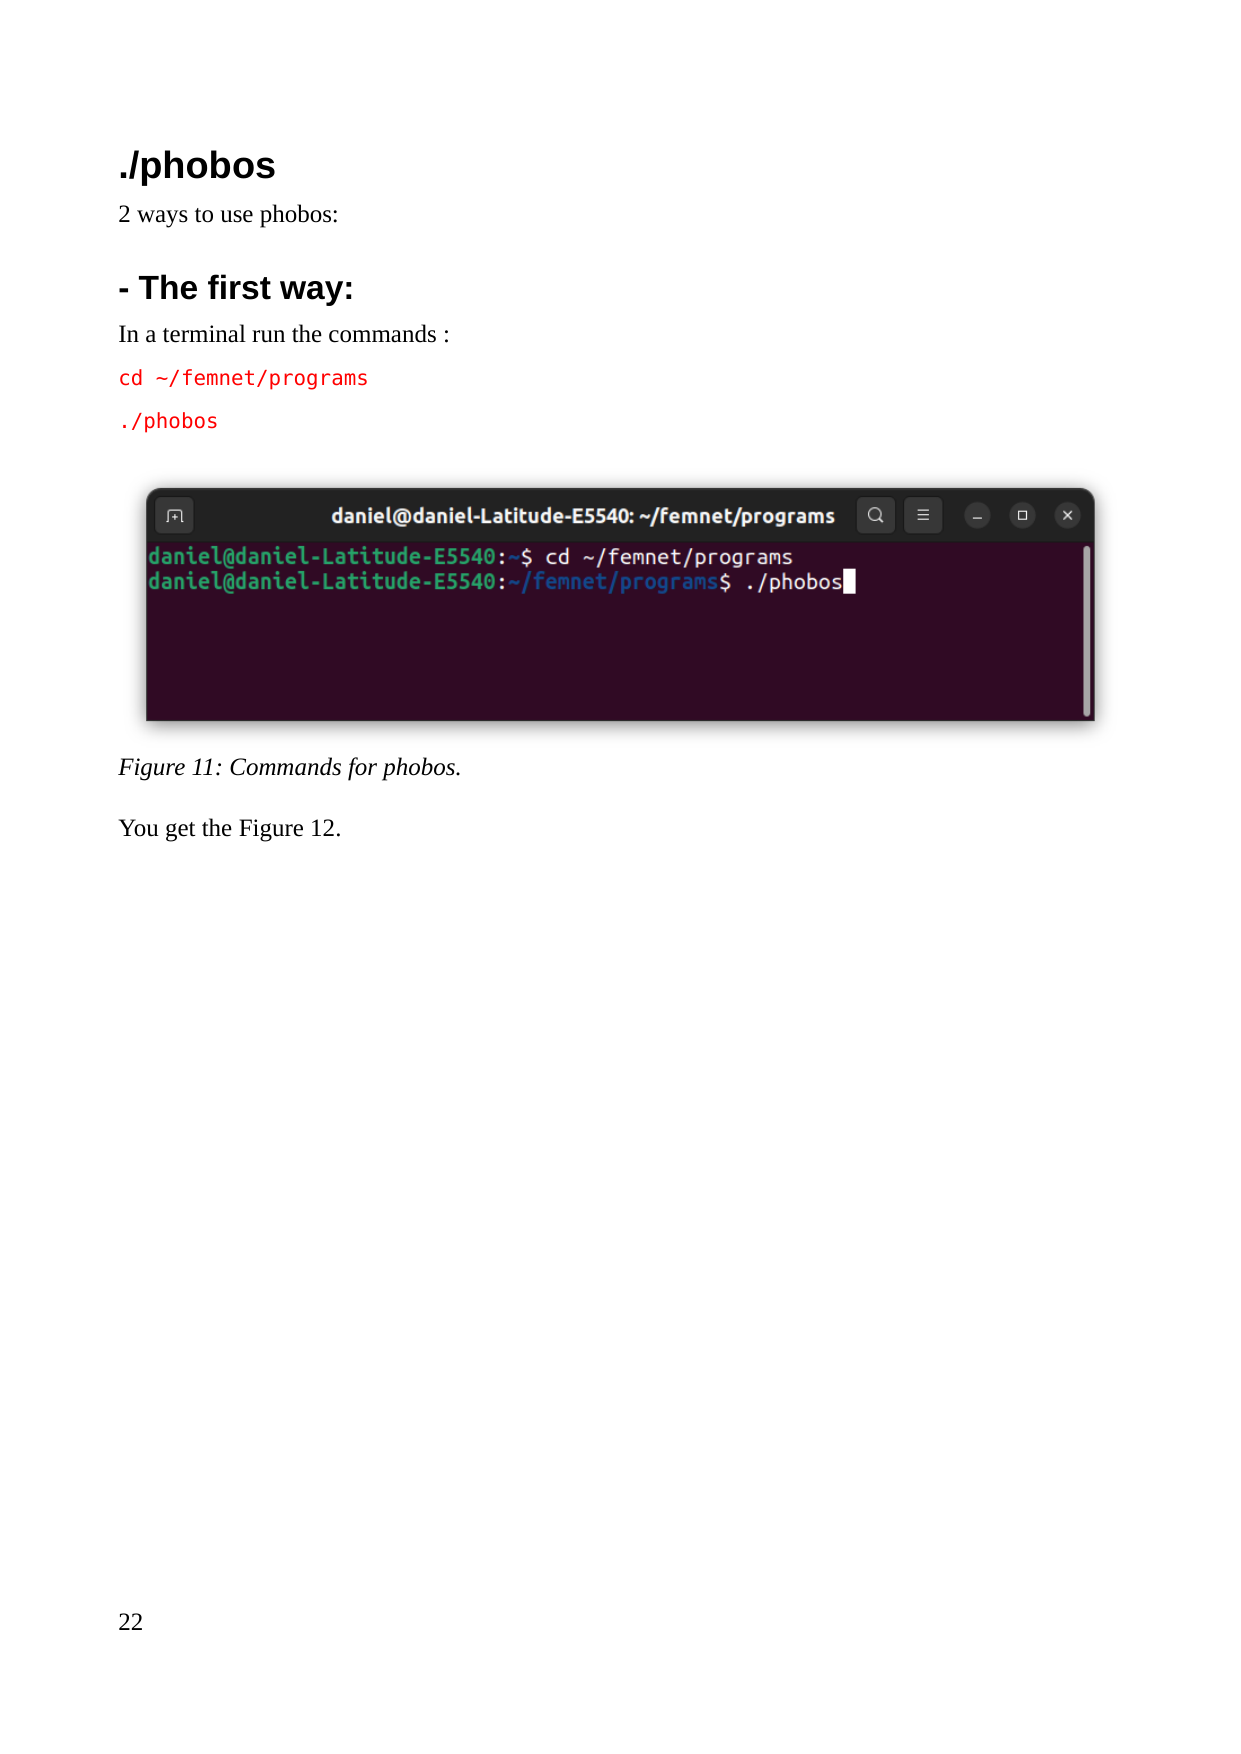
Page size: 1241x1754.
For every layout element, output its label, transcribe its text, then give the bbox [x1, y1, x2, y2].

picture [118, 463, 1123, 753]
text [118, 451, 1122, 463]
text ./phobos [118, 409, 1122, 433]
subtitle ./phobos [118, 143, 1122, 187]
text You get the Figure 12. [118, 781, 1122, 841]
text 2 ways to use phobos: [118, 199, 1122, 228]
text In a terminal run the commands : [118, 319, 1122, 348]
subtitle - The first way: [118, 268, 1122, 306]
text cd ~/femnet/programs [118, 366, 1122, 391]
text Figure 11: Commands for phobos. [118, 753, 1122, 781]
